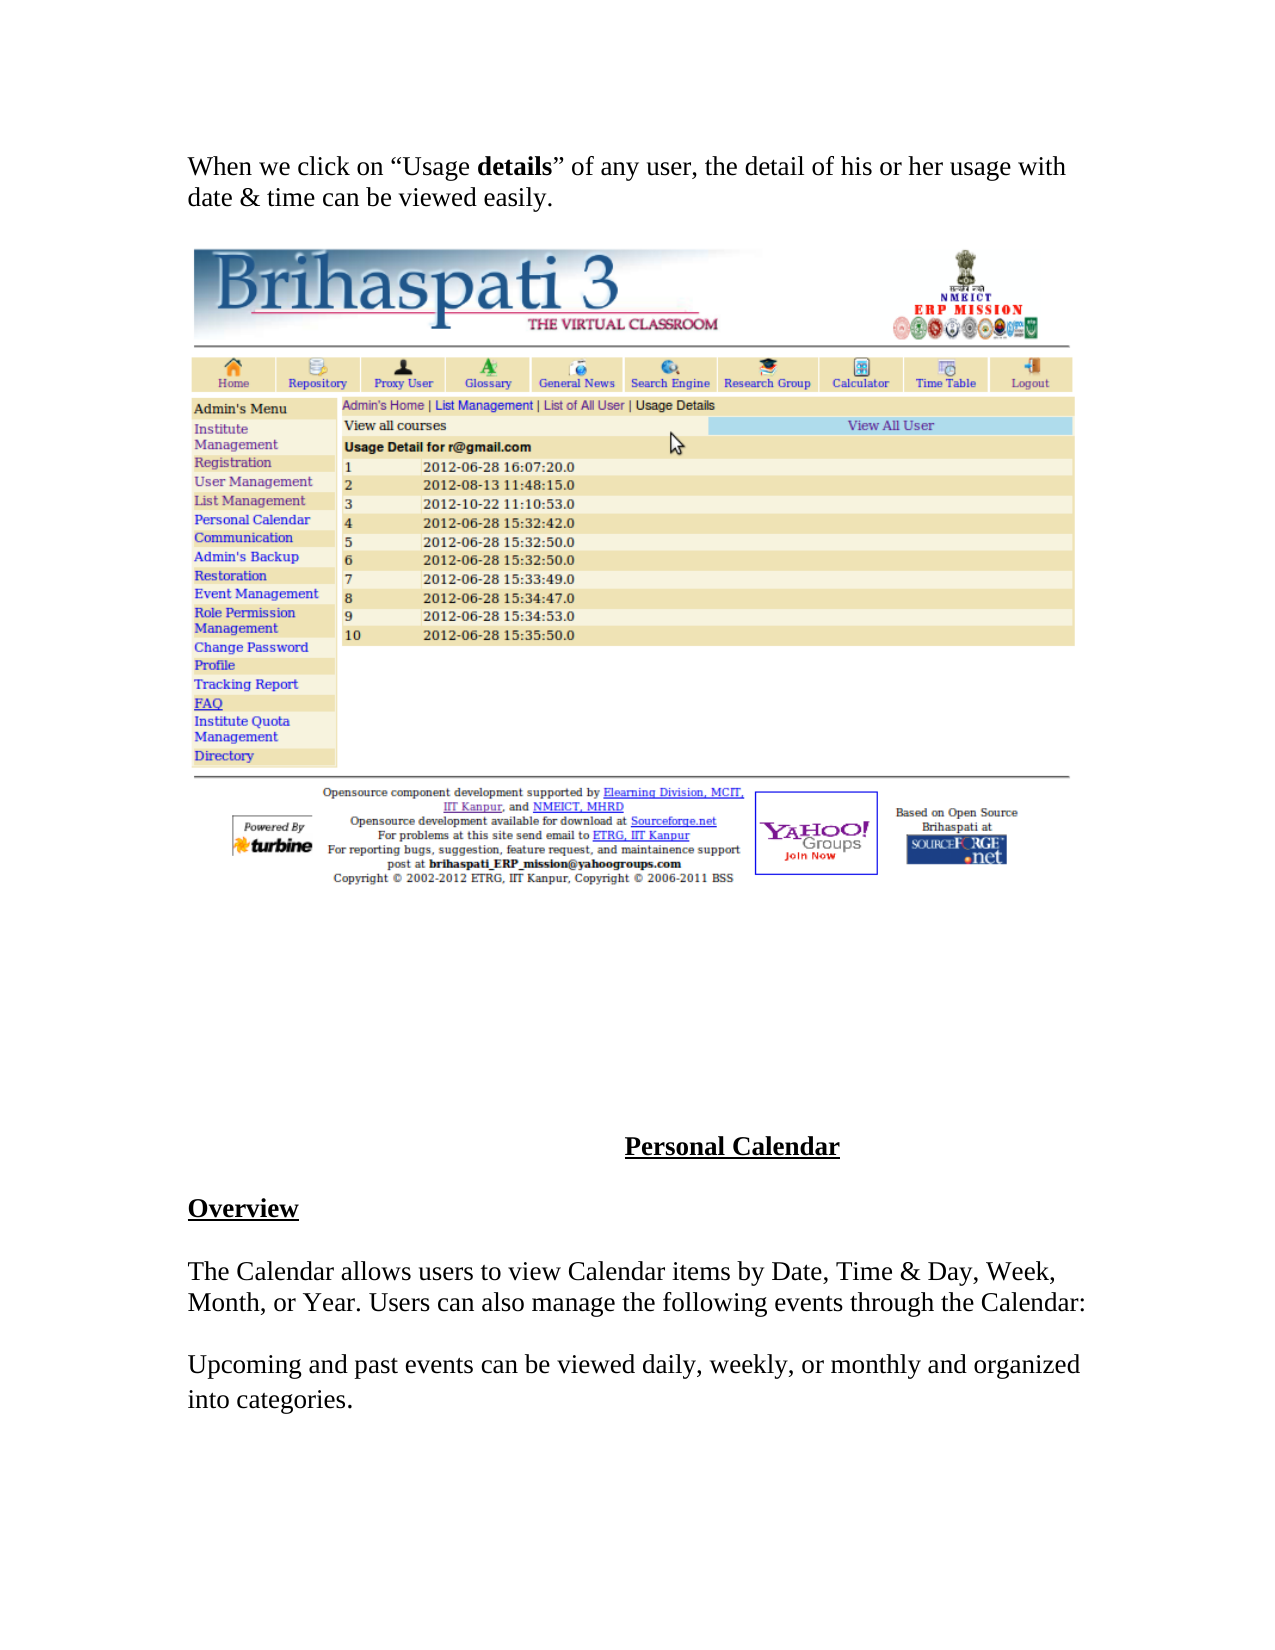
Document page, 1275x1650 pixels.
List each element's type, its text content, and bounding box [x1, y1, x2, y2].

text When we click on “Usage details” of any user, the detail of his or her usage with date & time can be viewed easily. [187, 150, 1087, 212]
text Personal Calendar [187, 1130, 1087, 1161]
text Overview [187, 1192, 1087, 1223]
picture [187, 243, 1088, 912]
text The Calendar allows users to view Calendar items by Date, Time & Day, Week, Month, or Year. Users can also manage the following events through the Calendar: [187, 1255, 1087, 1317]
text Upcoming and past events can be viewed daily, weekly, or monthly and organized into categories. [187, 1348, 1087, 1416]
